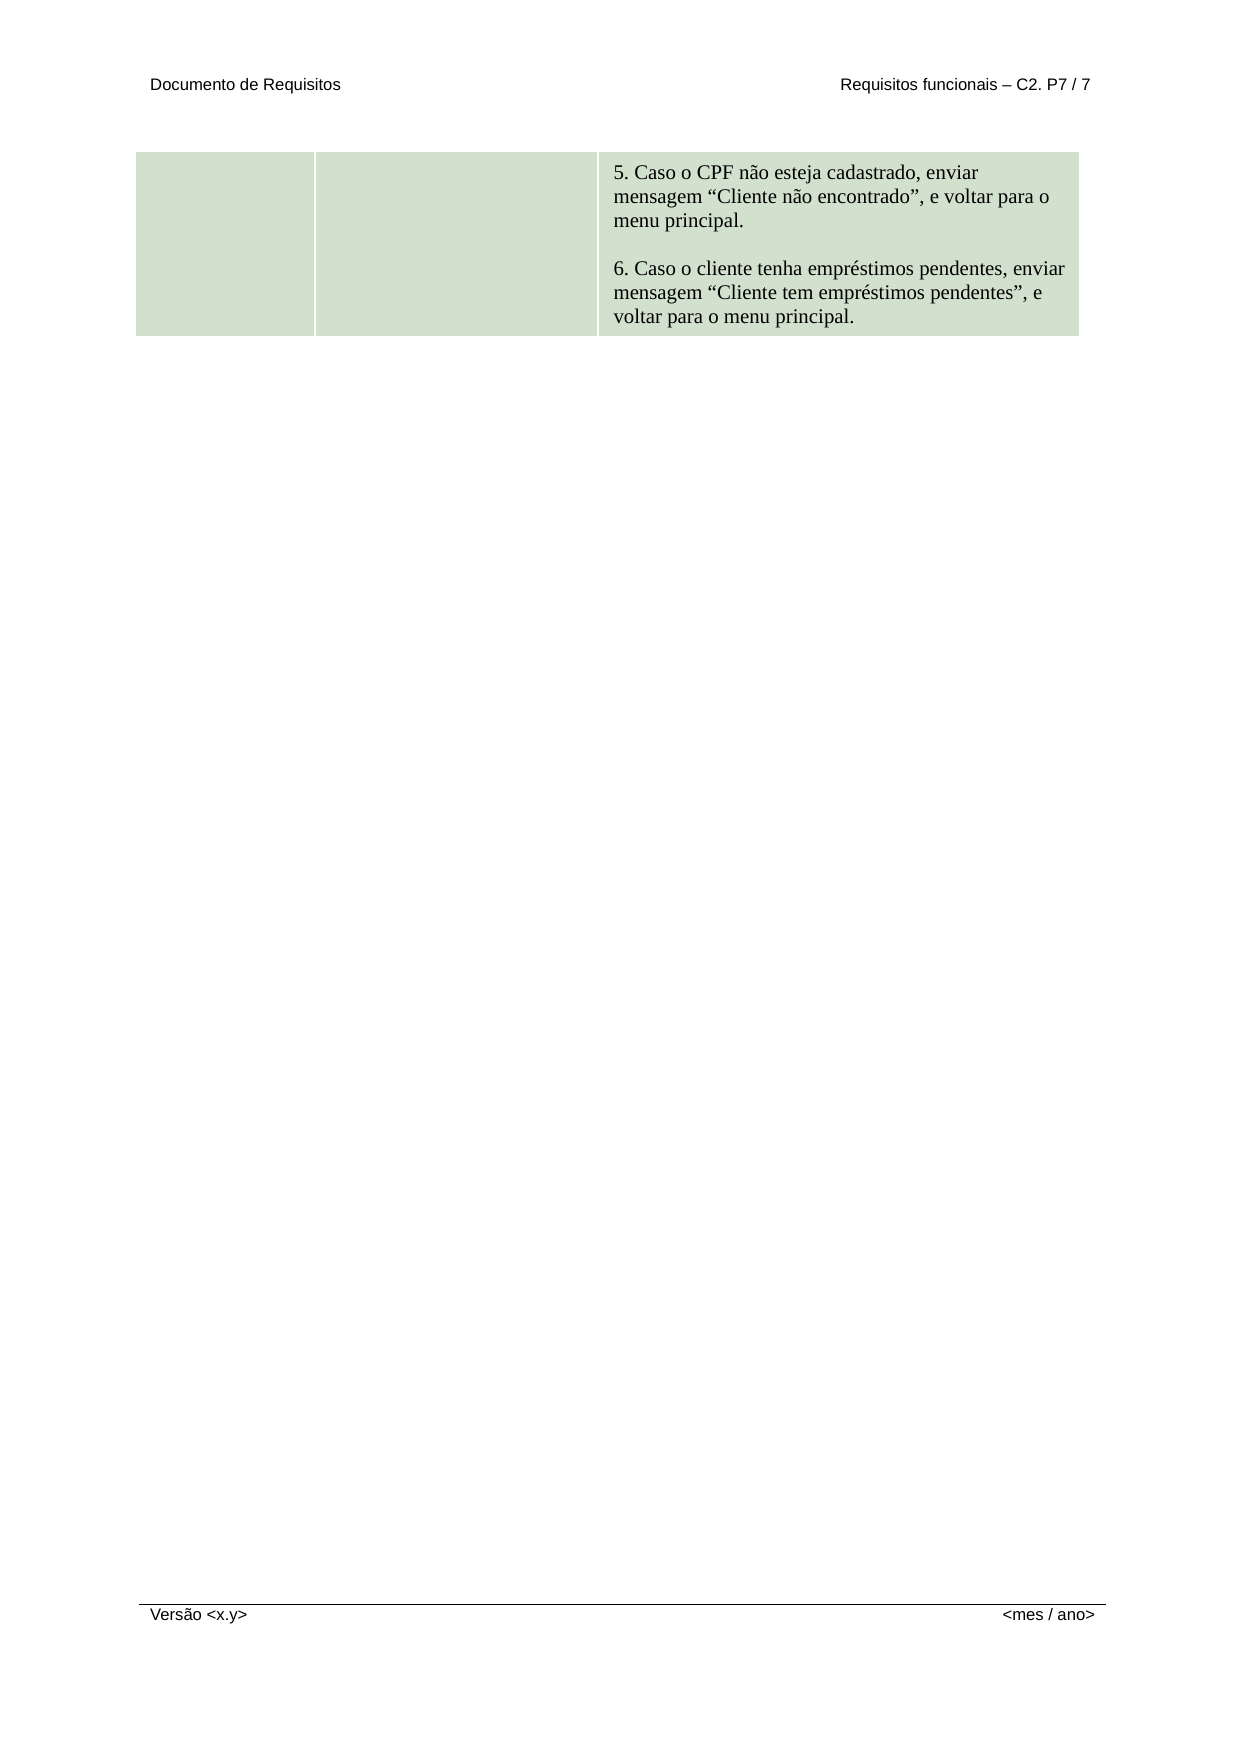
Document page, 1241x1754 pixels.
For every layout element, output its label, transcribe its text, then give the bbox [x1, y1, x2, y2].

table_cell [316, 152, 597, 336]
table_cell [136, 152, 314, 336]
table_cell 5. Caso o CPF não esteja cadastrado, enviar mensagem “Cliente não encontrado”, e voltar para o menu principal. 6. Caso o cliente tenha empréstimos pendentes, enviar mensagem “Cliente tem empréstimos pendentes”, e voltar para o menu principal. [599, 152, 1079, 336]
